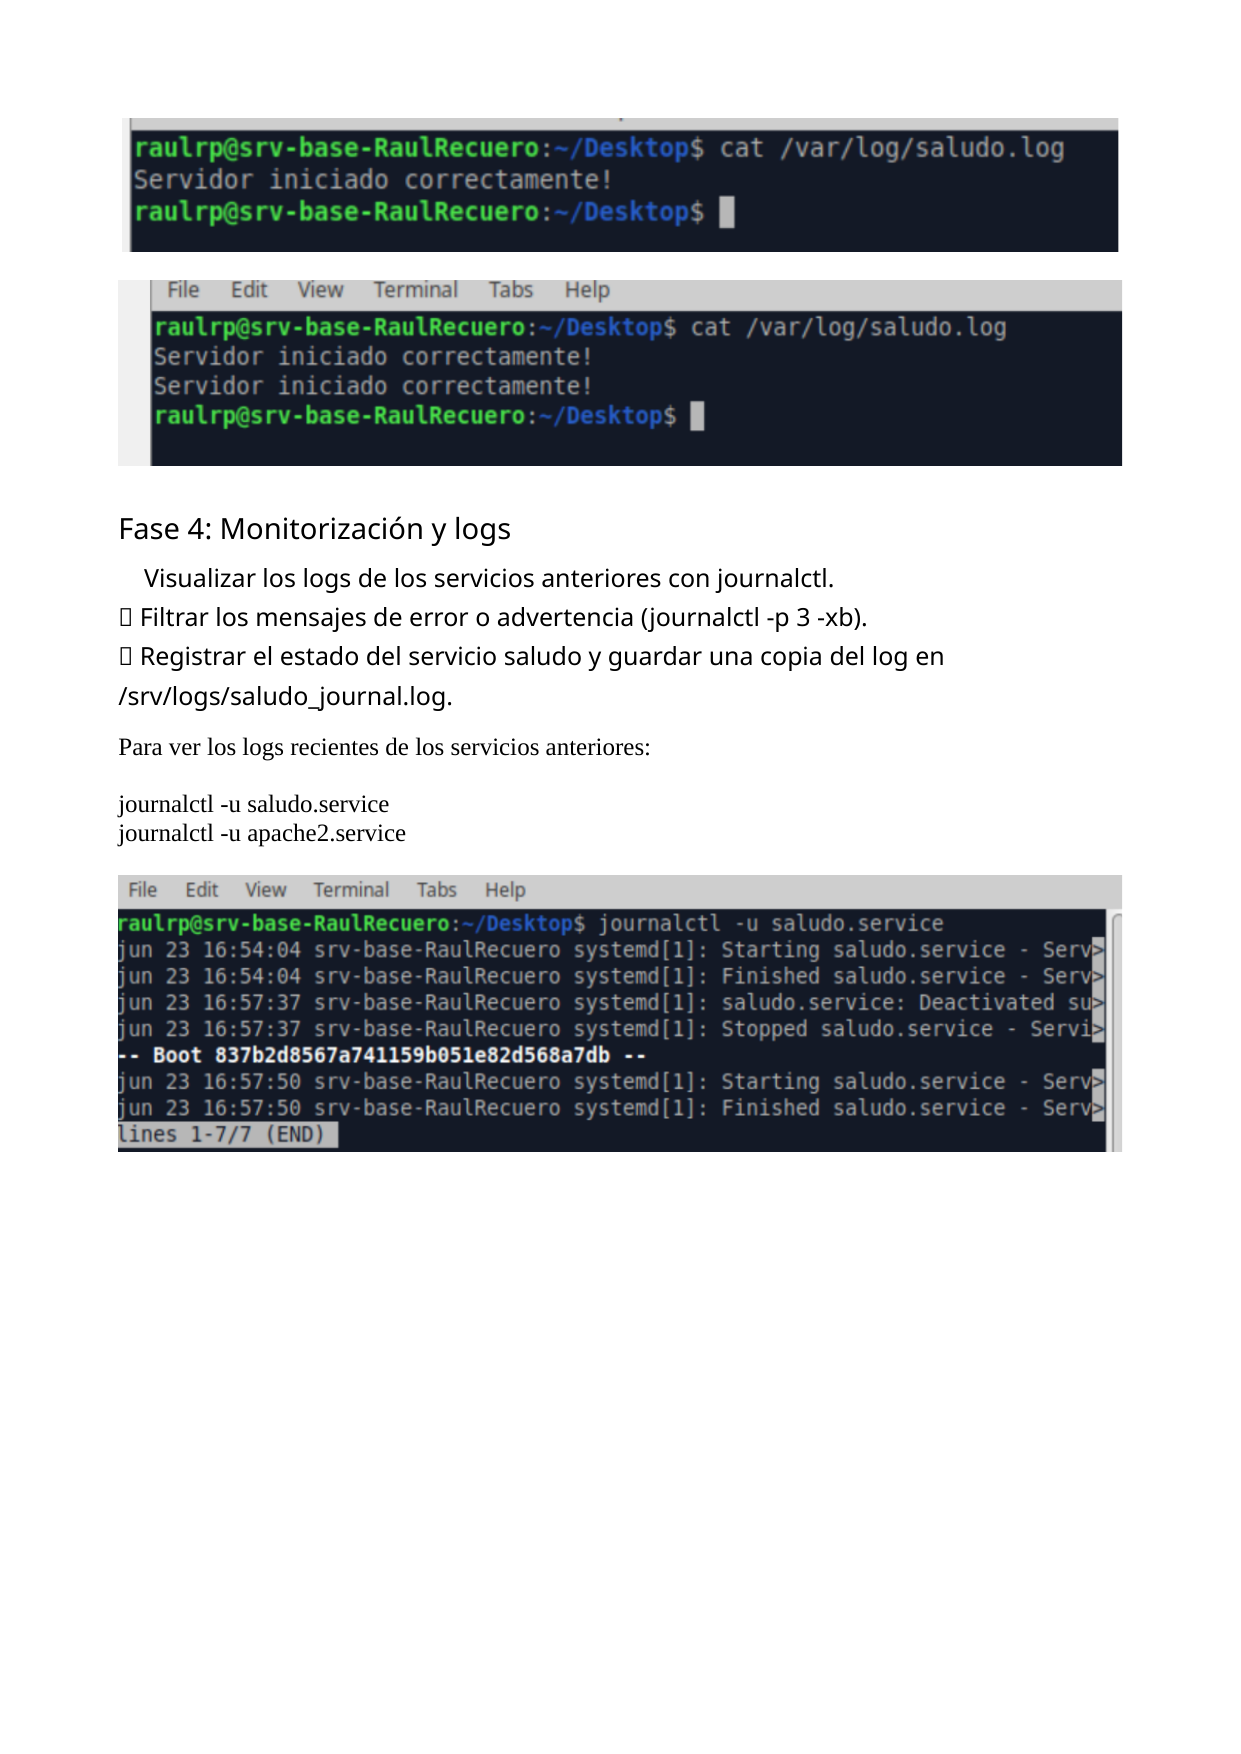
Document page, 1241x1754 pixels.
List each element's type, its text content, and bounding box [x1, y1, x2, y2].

picture [122, 118, 1119, 252]
text ✅ Visualizar los logs de los servicios anteriores con journalctl. ✅ Filtrar los mensajes de error o advertencia (journalctl -p 3 -xb). ✅ Registrar el estado del servicio saludo y guardar una copia del log en /srv/logs/saludo_journal.log. [118, 561, 1122, 712]
picture [118, 280, 1123, 466]
text journalctl -u apache2.service [118, 818, 1122, 847]
picture [118, 875, 1123, 1152]
subtitle Fase 4: Monitorización y logs [118, 508, 1122, 548]
text journalctl -u saludo.service [118, 789, 1122, 818]
text Para ver los logs recientes de los servicios anteriores: [118, 732, 1122, 761]
